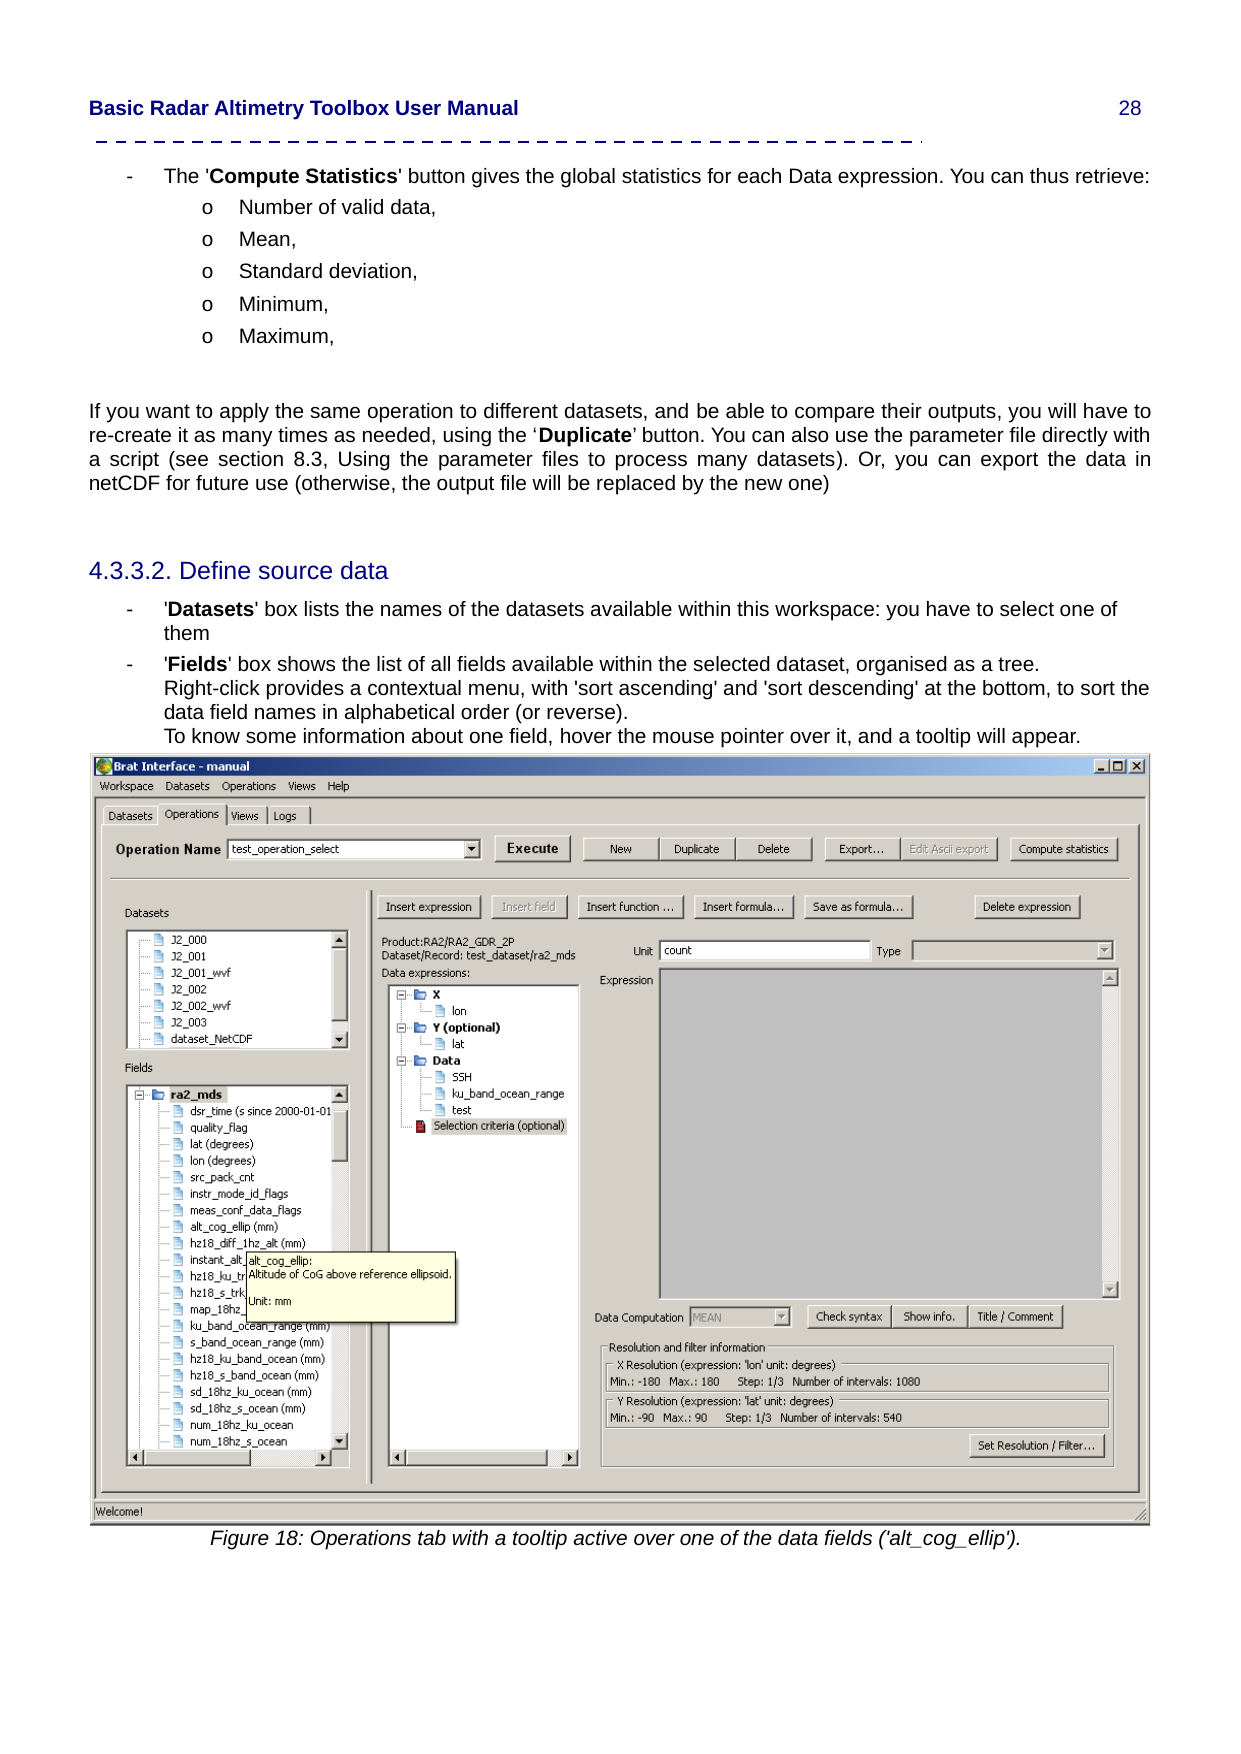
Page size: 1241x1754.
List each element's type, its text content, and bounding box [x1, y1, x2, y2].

list Number of valid data, [201, 195, 1152, 221]
list 'Datasets' box lists the names of the datasets available within this workspace: you have to select one of them [126, 597, 1152, 645]
list Maximum, [201, 324, 1152, 350]
list The 'Compute Statistics' button gives the global statistics for each Data expression. You can thus retrieve: [126, 164, 1152, 188]
text If you want to apply the same operation to different datasets, and be able to compare their outputs, you will have to re-create it as many times as needed, using the ‘Duplicate’ button. You can also use the parameter file directly with a script (see section 8.3, Using the parameter files to process many datasets). Or, you can export the data in netCDF for future use (otherwise, the output file will be replaced by the new one) [88, 399, 1152, 494]
list Mean, [201, 227, 1152, 253]
picture [90, 753, 1151, 1526]
subtitle Define source data [88, 556, 1152, 585]
list Standard deviation, [201, 259, 1152, 285]
list 'Fields' box shows the list of all fields available within the selected dataset, organised as a tree. Right-click provides a contextual menu, with 'sort ascending' and 'sort descending' at the bottom, to sort the data field names in alphabetical order (or reverse). To know some information about one field, hover the mouse pointer over it, and a tooltip will appear. [126, 652, 1152, 747]
text Figure 18: Operations tab with a tooltip active over one of the data fields ('alt_cog_ellip'). [88, 754, 1152, 1550]
list Minimum, [201, 292, 1152, 317]
